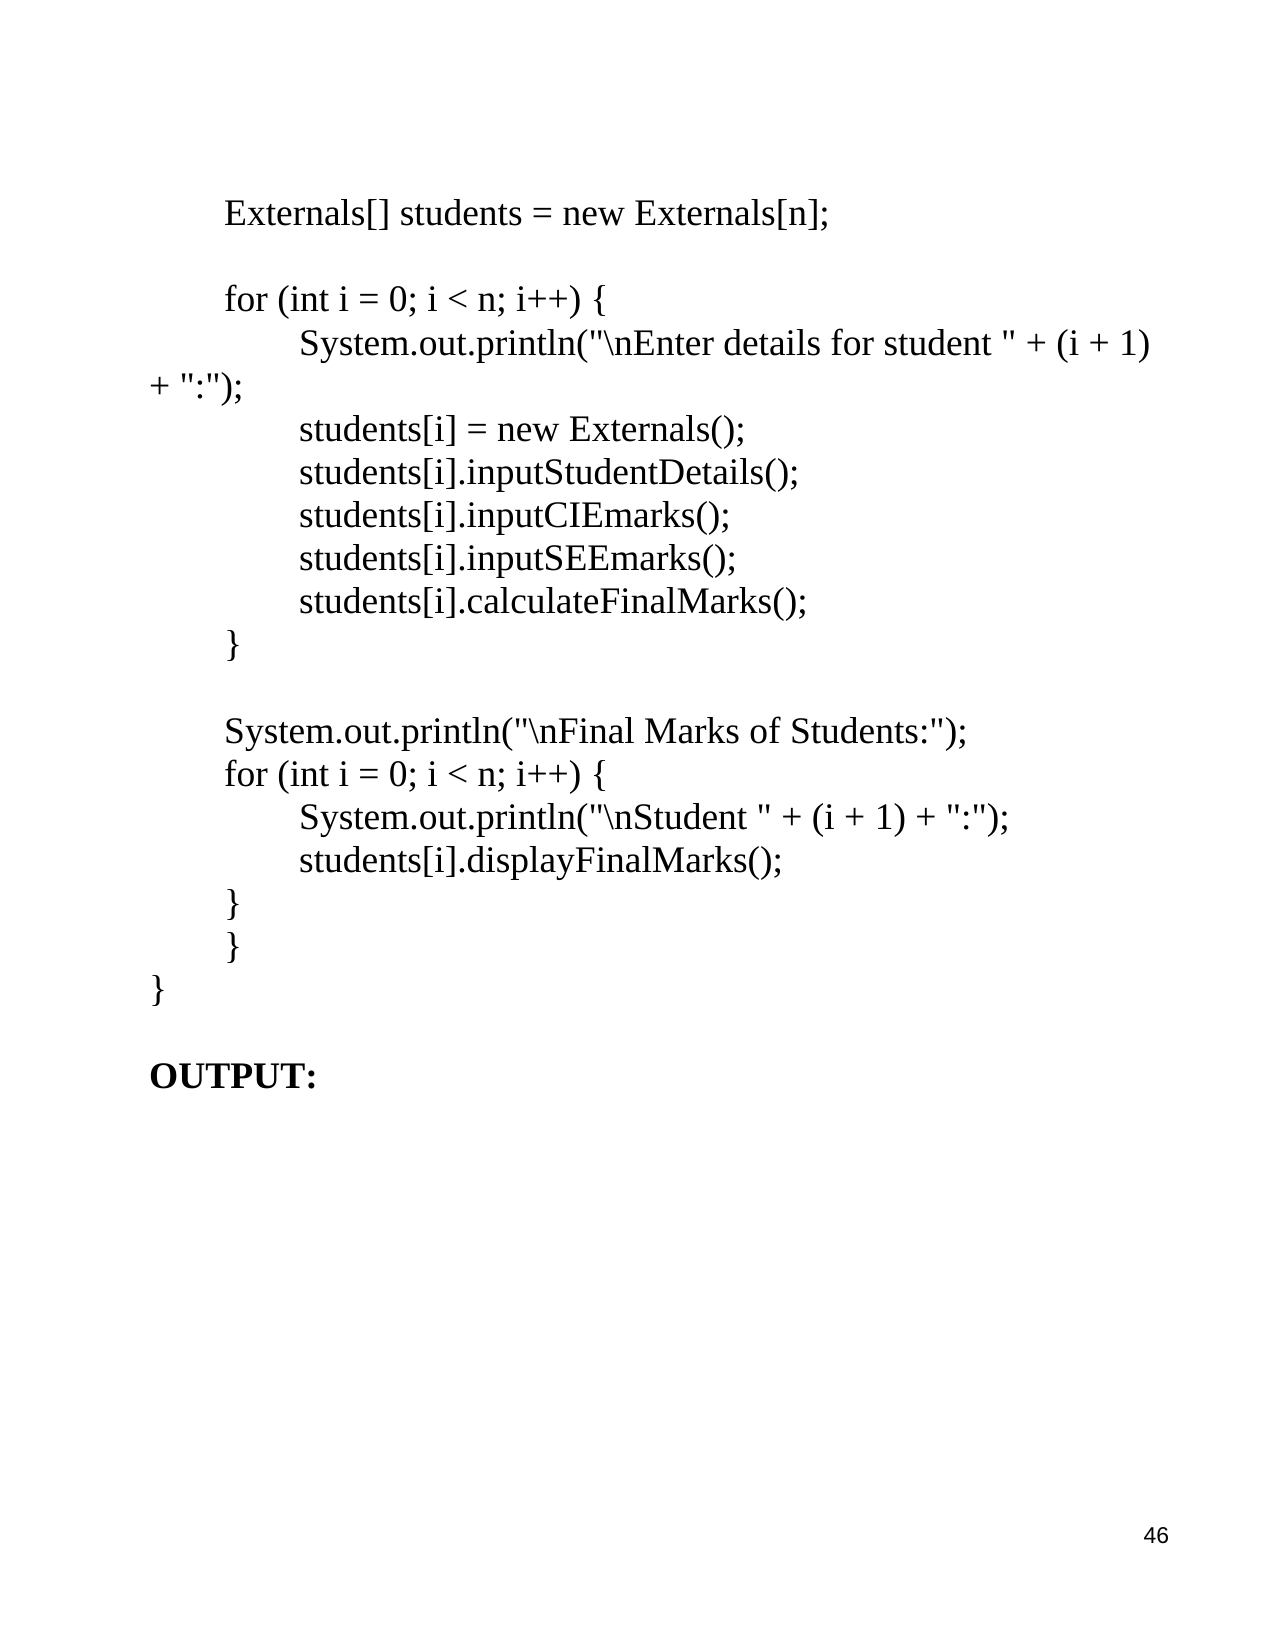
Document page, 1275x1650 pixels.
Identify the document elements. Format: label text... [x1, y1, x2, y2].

text students[i].inputStudentDetails(); [149, 449, 1169, 492]
text OUTPUT: [149, 1053, 1169, 1096]
text students[i].calculateFinalMarks(); [149, 579, 1169, 622]
text System.out.println("\nEnter details for student " + (i + 1) + ":"); [149, 320, 1169, 406]
text System.out.println("\nFinal Marks of Students:"); [149, 708, 1169, 751]
text students[i] = new Externals(); [149, 406, 1169, 449]
text System.out.println("\nStudent " + (i + 1) + ":"); [149, 794, 1169, 837]
text students[i].inputCIEmarks(); [149, 492, 1169, 536]
text } [149, 967, 1169, 1010]
text students[i].inputSEEmarks(); [149, 536, 1169, 579]
text for (int i = 0; i < n; i++) { [149, 277, 1169, 320]
text } [149, 622, 1169, 665]
text students[i].displayFinalMarks(); [149, 837, 1169, 881]
text } [149, 924, 1169, 967]
text for (int i = 0; i < n; i++) { [149, 751, 1169, 794]
text } [149, 881, 1169, 924]
text Externals[] students = new Externals[n]; [149, 191, 1169, 234]
